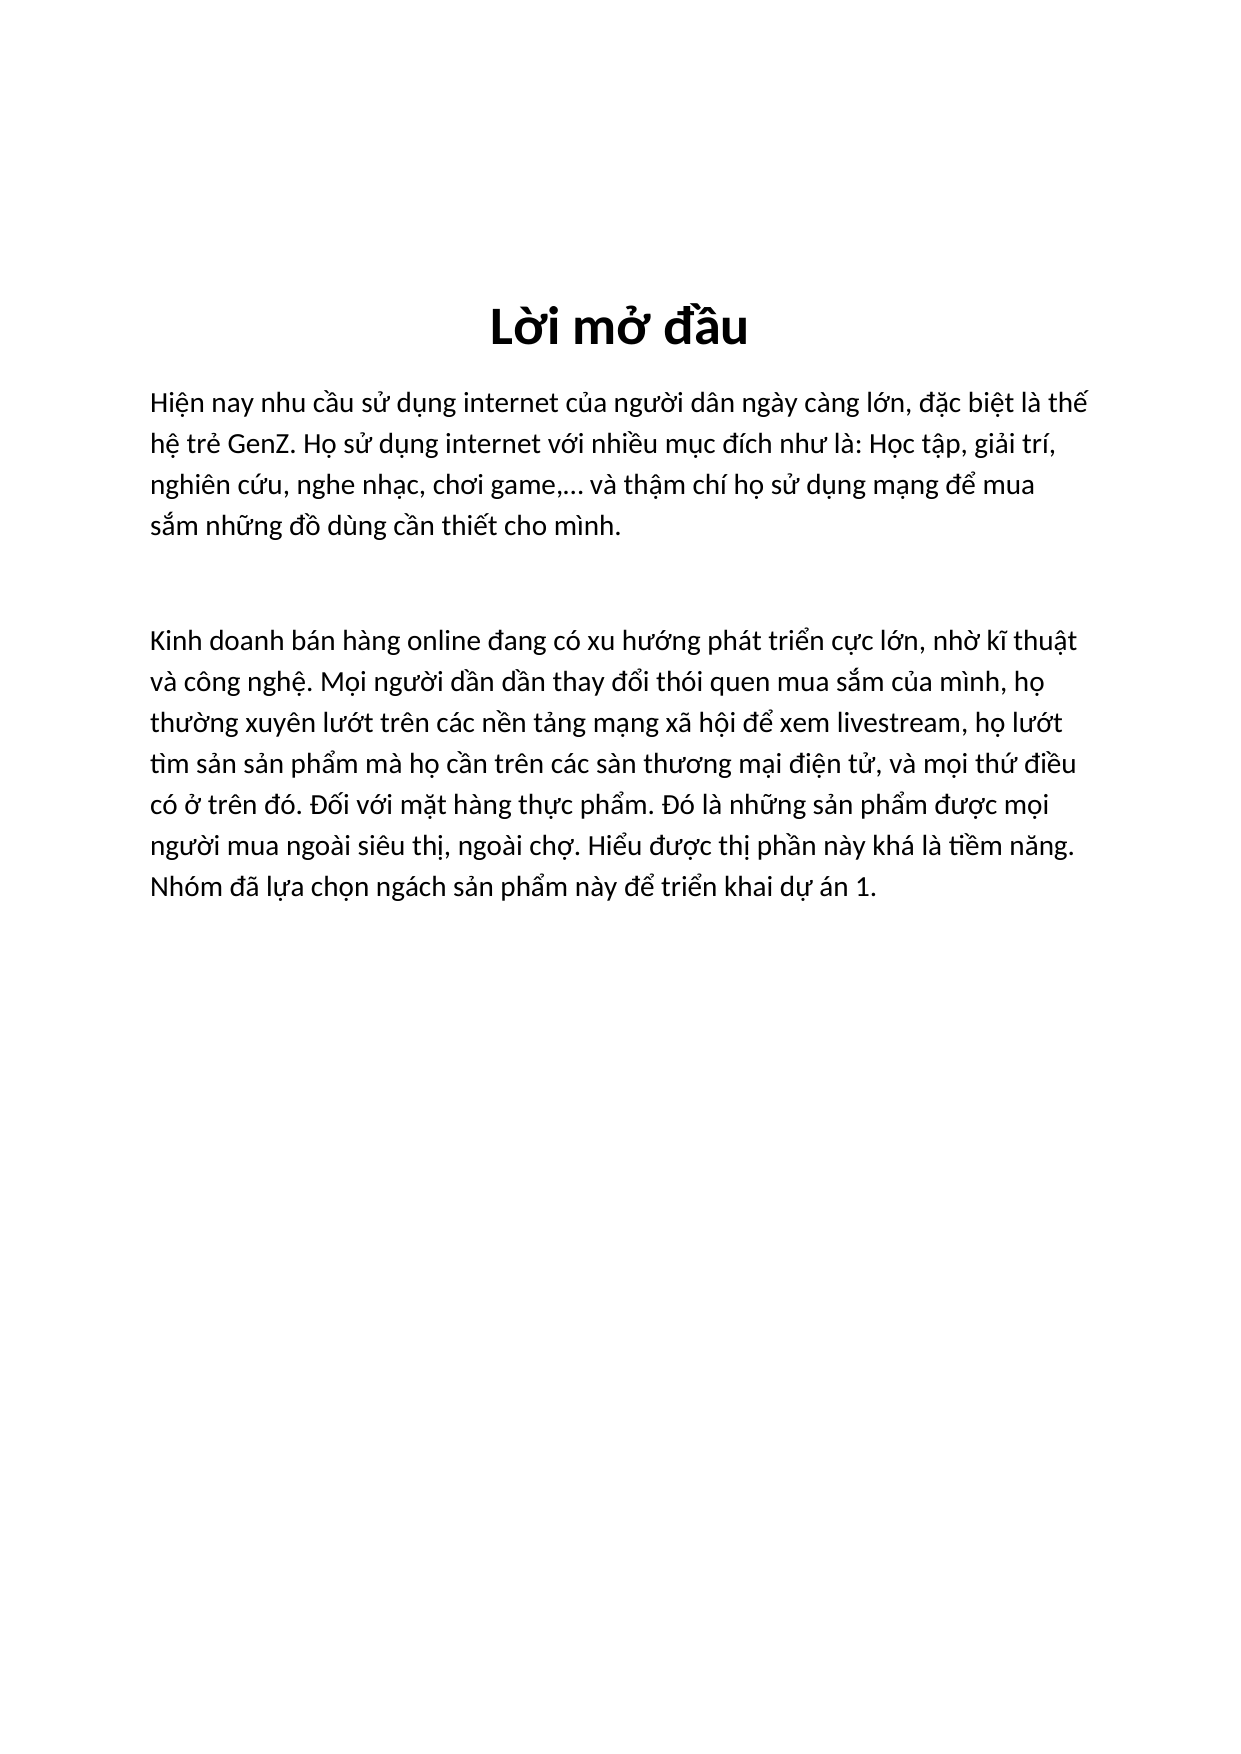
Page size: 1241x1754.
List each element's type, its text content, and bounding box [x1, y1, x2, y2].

text Kinh doanh bán hàng online đang có xu hướng phát triển cực lớn, nhờ kĩ thuật và công nghệ. Mọi người dần dần thay đổi thói quen mua sắm của mình, họ thường xuyên lướt trên các nền tảng mạng xã hội để xem livestream, họ lướt tìm sản sản phẩm mà họ cần trên các sàn thương mại điện tử, và mọi thứ điều có ở trên đó. Đối với mặt hàng thực phẩm. Đó là những sản phẩm được mọi người mua ngoài siêu thị, ngoài chợ. Hiểu được thị phần này khá là tiềm năng. Nhóm đã lựa chọn ngách sản phẩm này để triển khai dự án 1. [150, 622, 1090, 903]
text Lời mở đầu [150, 292, 1090, 358]
text Hiện nay nhu cầu sử dụng internet của người dân ngày càng lớn, đặc biệt là thế hệ trẻ GenZ. Họ sử dụng internet với nhiều mục đích như là: Học tập, giải trí, nghiên cứu, nghe nhạc, chơi game,… và thậm chí họ sử dụng mạng để mua sắm những đồ dùng cần thiết cho mình. [150, 384, 1090, 543]
